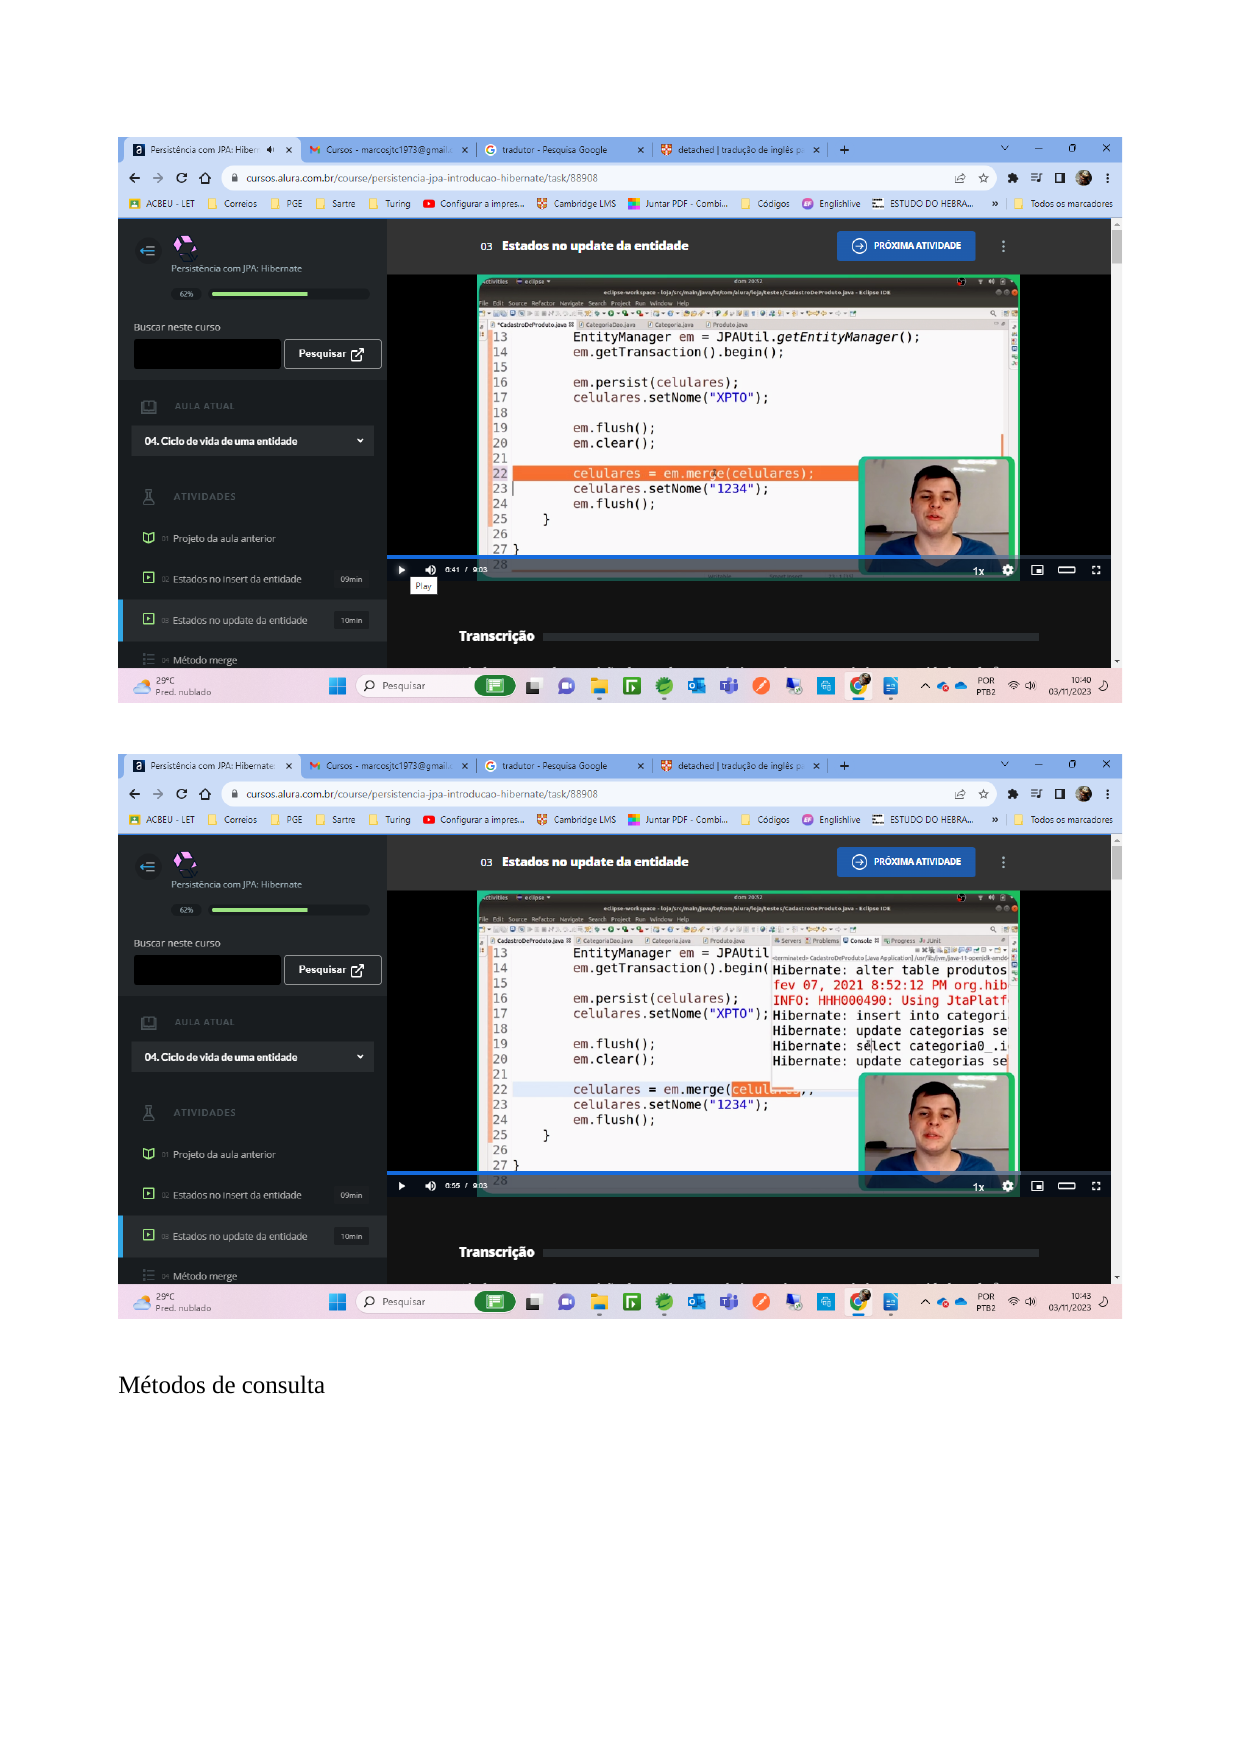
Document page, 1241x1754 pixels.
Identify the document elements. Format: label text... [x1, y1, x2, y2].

picture [118, 754, 1123, 1319]
picture [118, 137, 1123, 703]
text Métodos de consulta [118, 1370, 1122, 1399]
